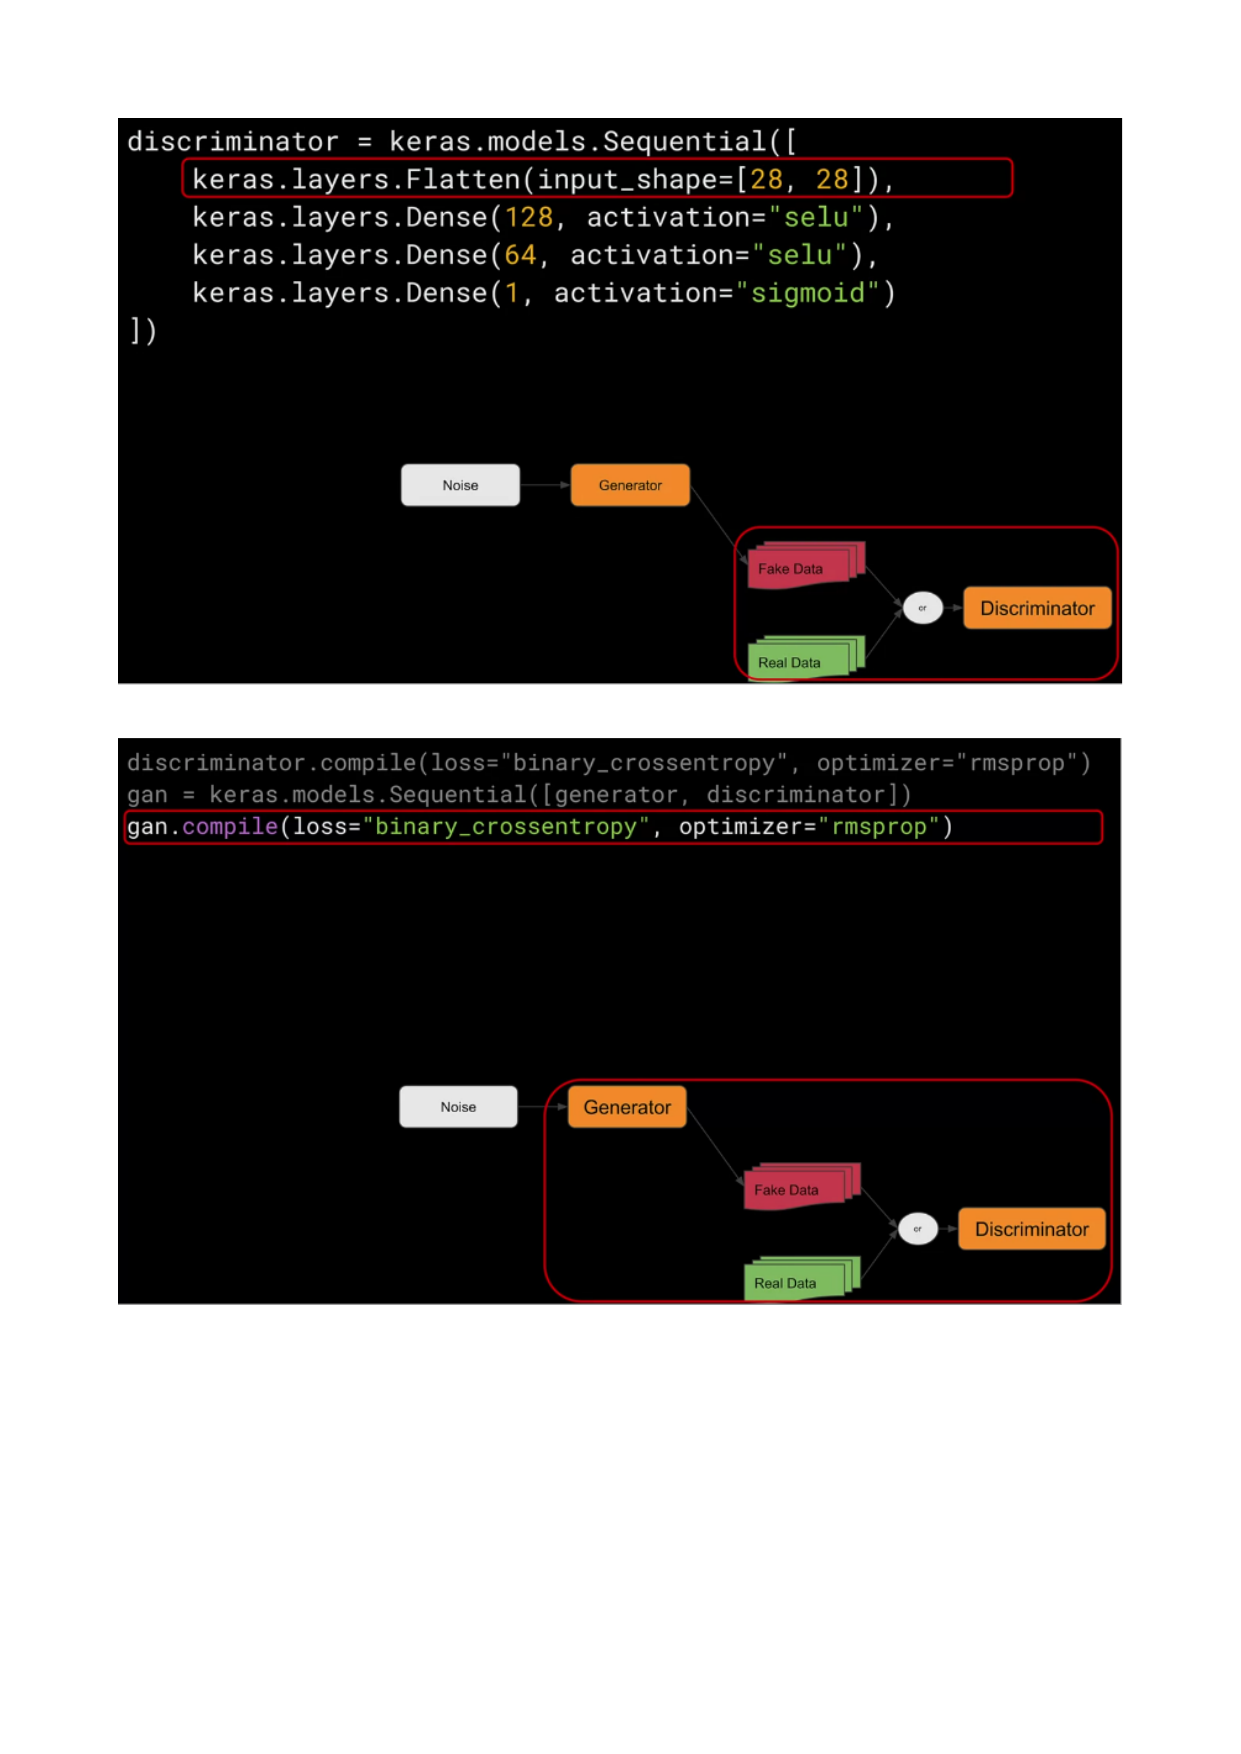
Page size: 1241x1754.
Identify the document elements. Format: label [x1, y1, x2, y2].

picture [118, 738, 1123, 1305]
picture [118, 118, 1123, 687]
